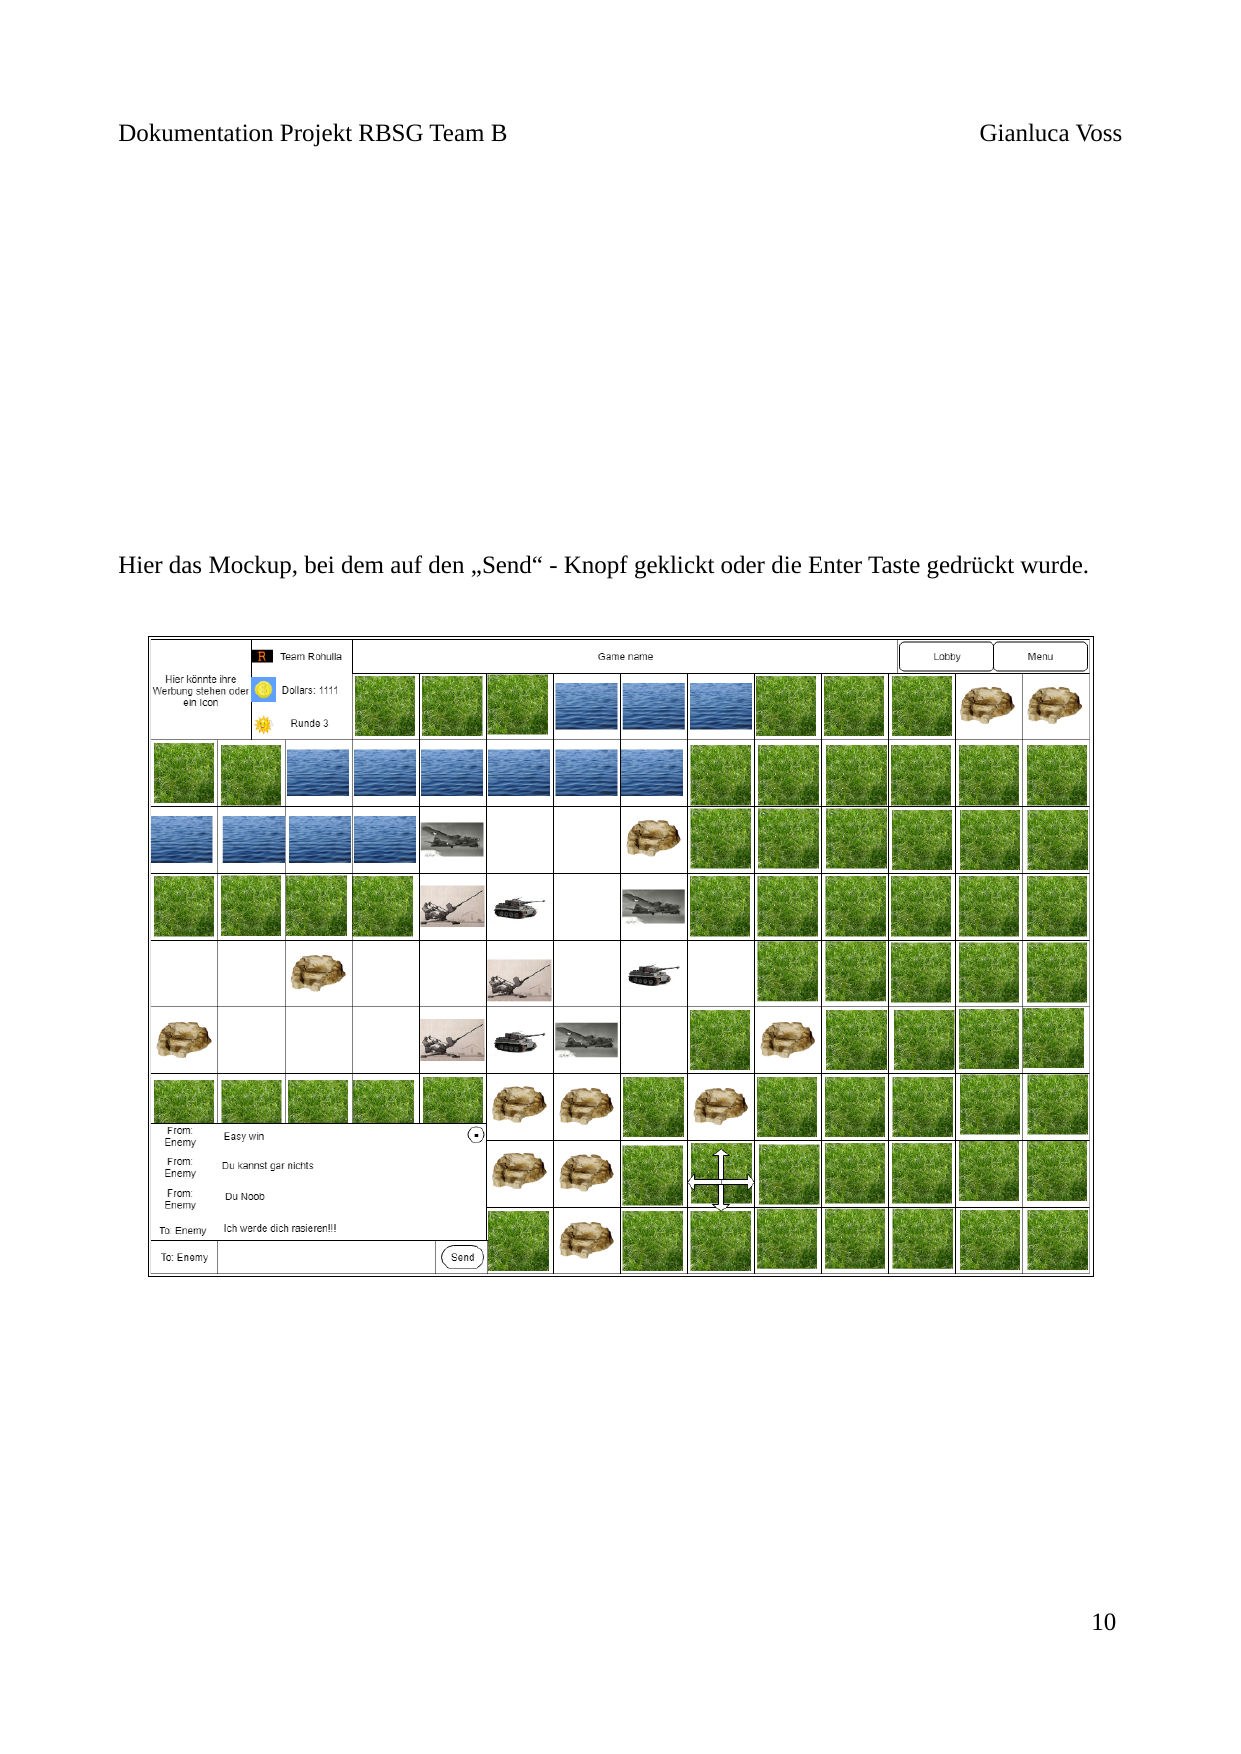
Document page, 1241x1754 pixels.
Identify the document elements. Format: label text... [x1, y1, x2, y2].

picture [150, 639, 1090, 1274]
text Hier das Mockup, bei dem auf den „Send“ - Knopf geklickt oder die Enter Taste gedrückt wurde. [118, 550, 1122, 579]
